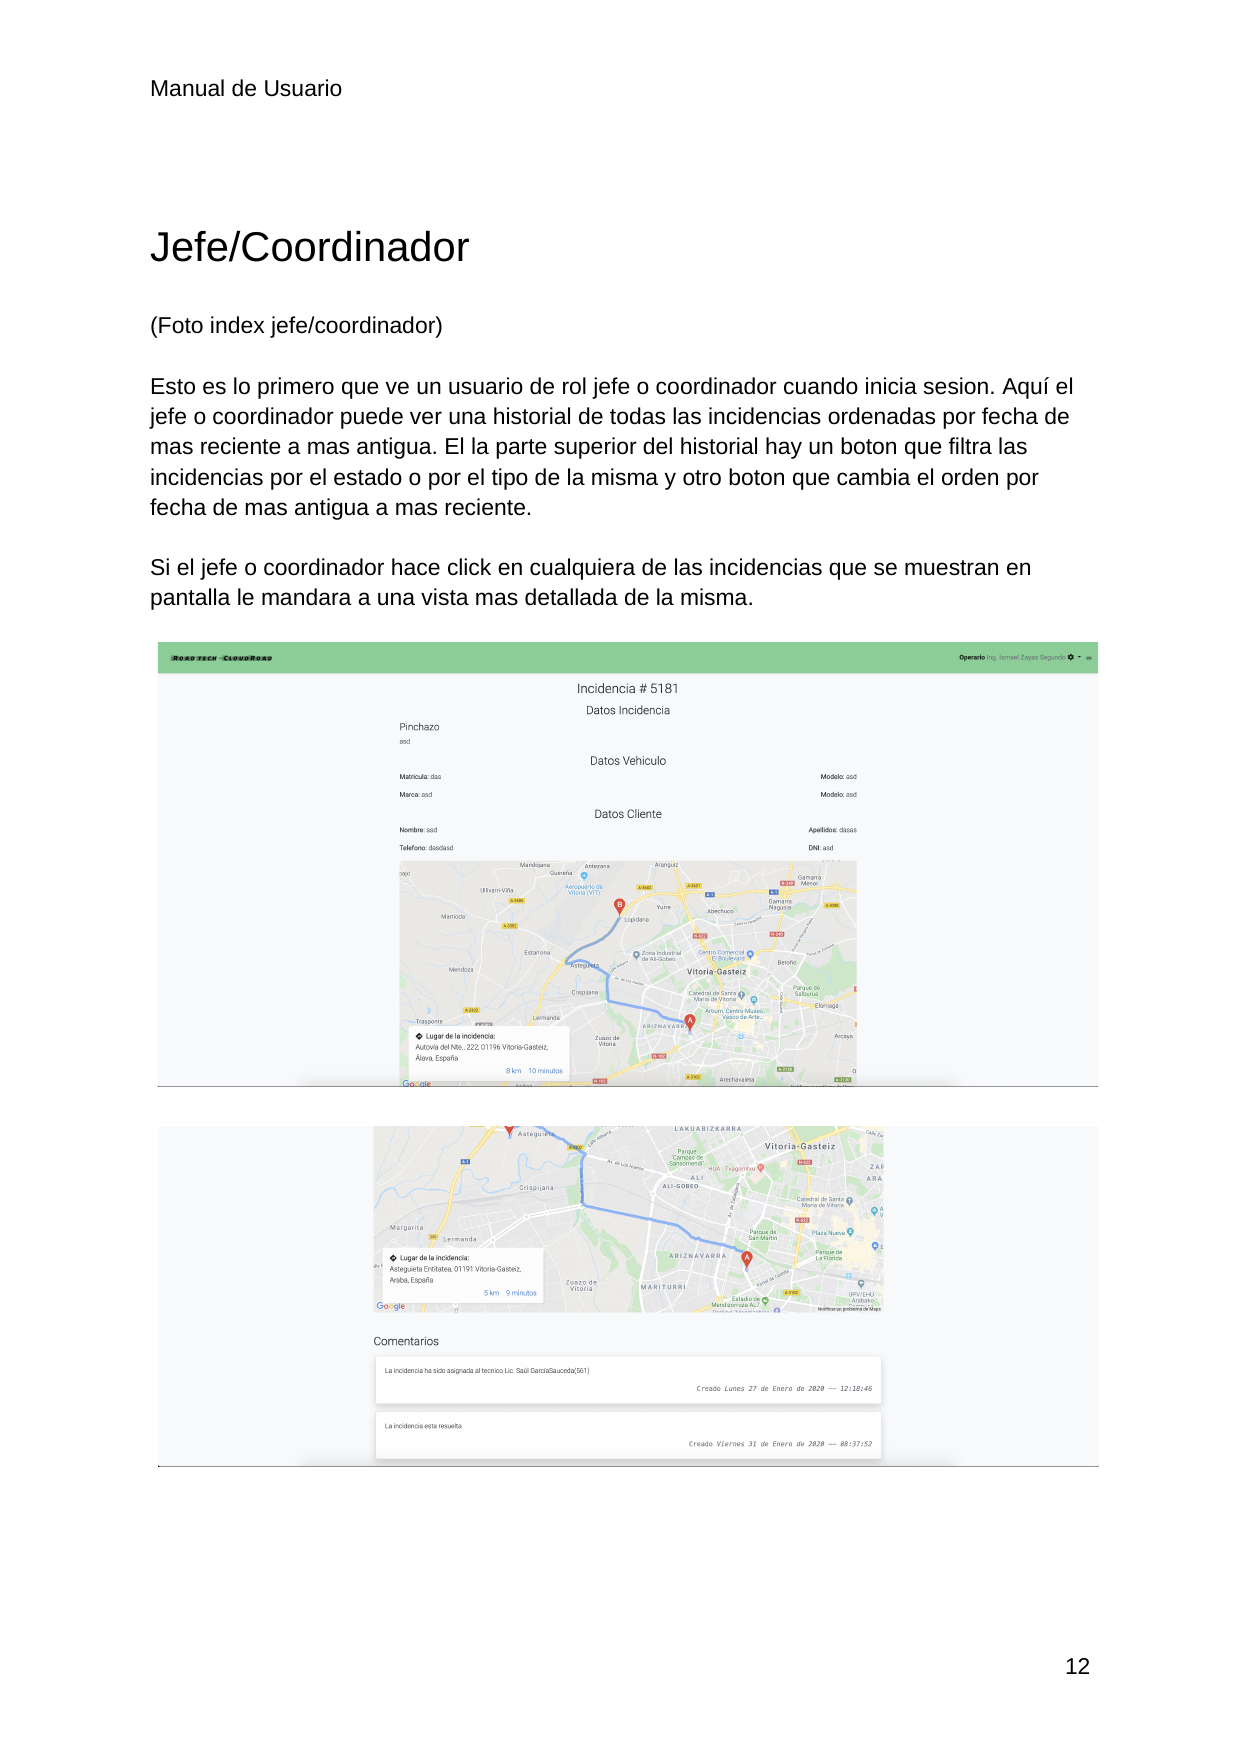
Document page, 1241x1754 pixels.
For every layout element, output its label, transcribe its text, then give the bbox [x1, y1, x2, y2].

picture [158, 1126, 1099, 1467]
text (Foto index jefe/coordinador) [150, 312, 1090, 339]
text Esto es lo primero que ve un usuario de rol jefe o coordinador cuando inicia sesion. Aquí el jefe o coordinador puede ver una historial de todas las incidencias ordenadas por fecha de mas reciente a mas antigua. El la parte superior del historial hay un boton que filtra las incidencias por el estado o por el tipo de la misma y otro boton que cambia el orden por fecha de mas antigua a mas reciente. [150, 373, 1090, 520]
subtitle Jefe/Coordinador [150, 222, 1090, 270]
picture [157, 642, 1099, 1087]
text Si el jefe o coordinador hace click en cualquiera de las incidencias que se muestran en pantalla le mandara a una vista mas detallada de la misma. [150, 554, 1090, 611]
